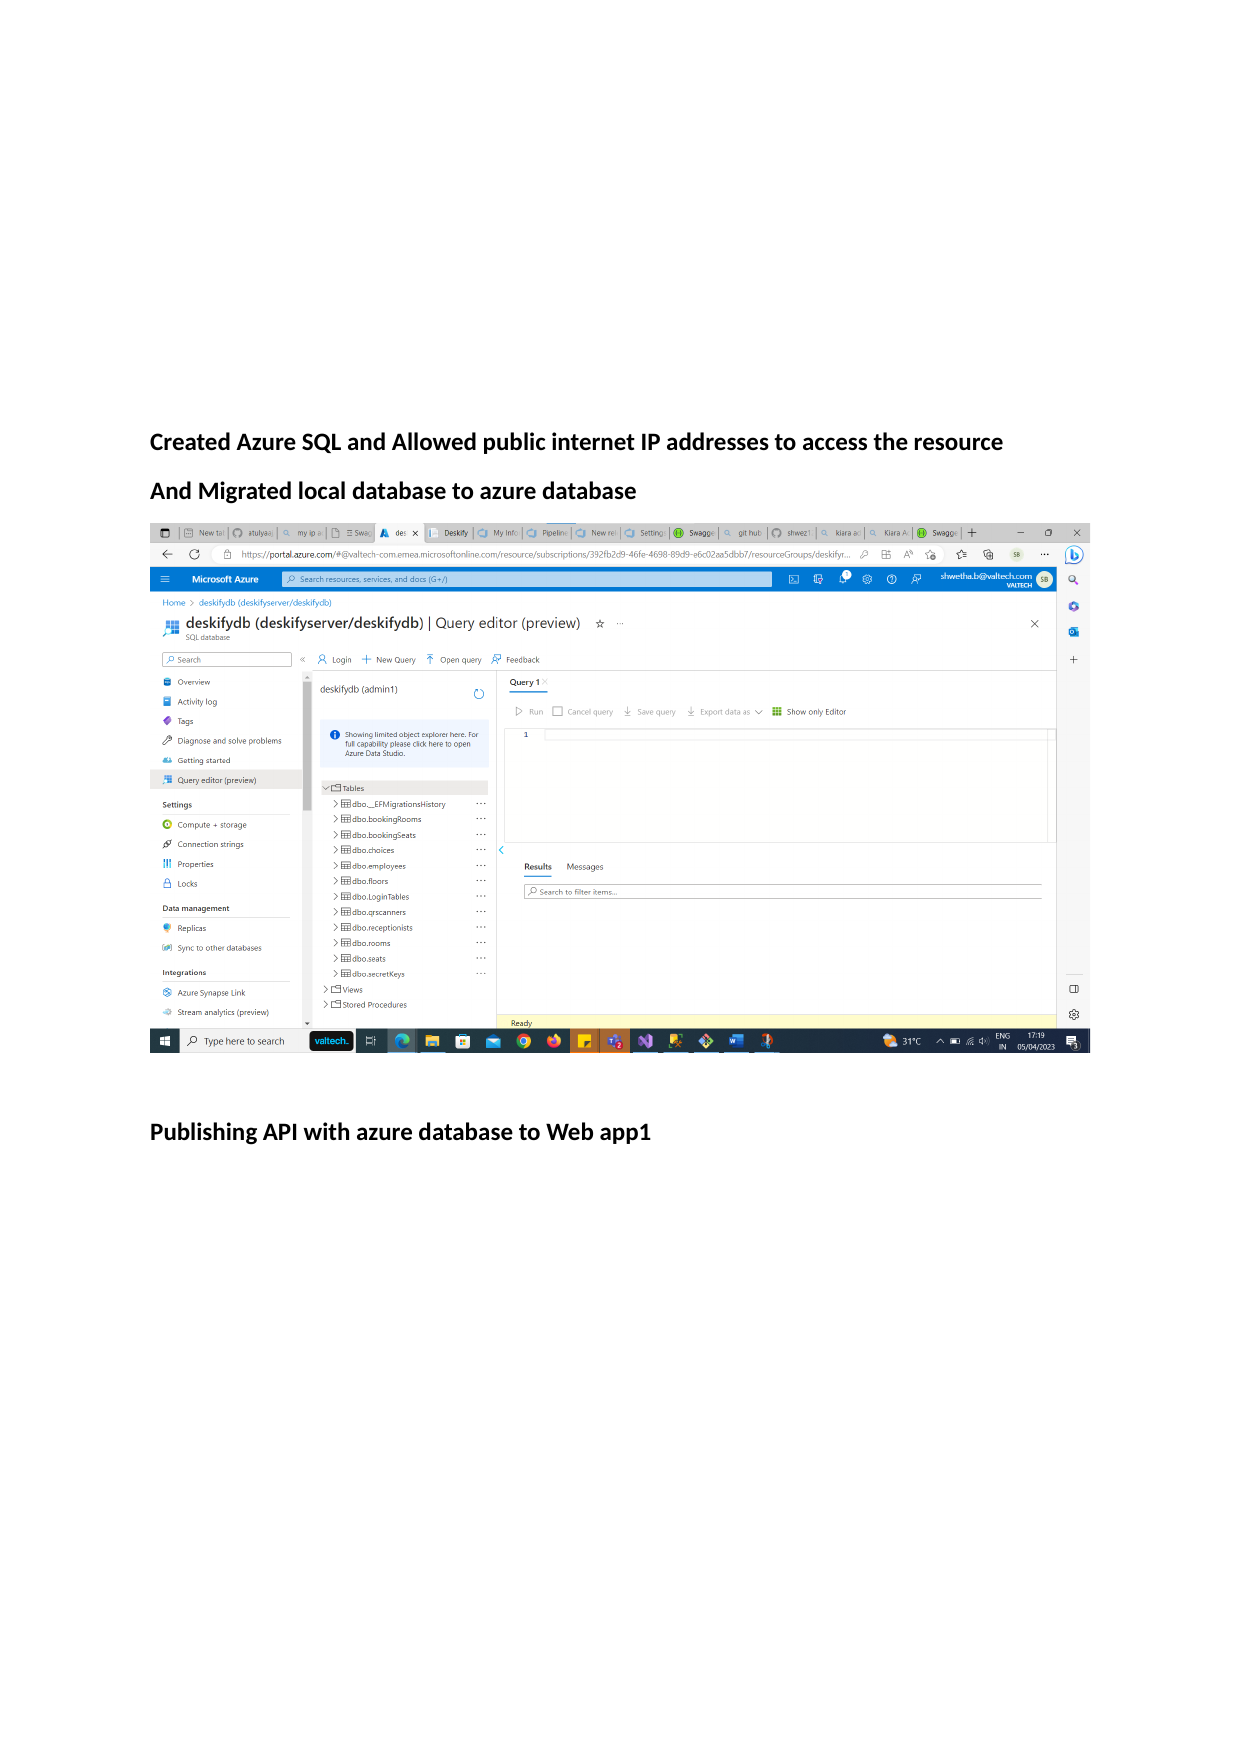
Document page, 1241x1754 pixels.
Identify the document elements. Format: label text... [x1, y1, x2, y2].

text Created Azure SQL and Allowed public internet IP addresses to access the resource [150, 426, 1090, 457]
text And Migrated local database to azure database [150, 475, 1090, 505]
text Publishing API with azure database to Web app1 [150, 1116, 1090, 1147]
